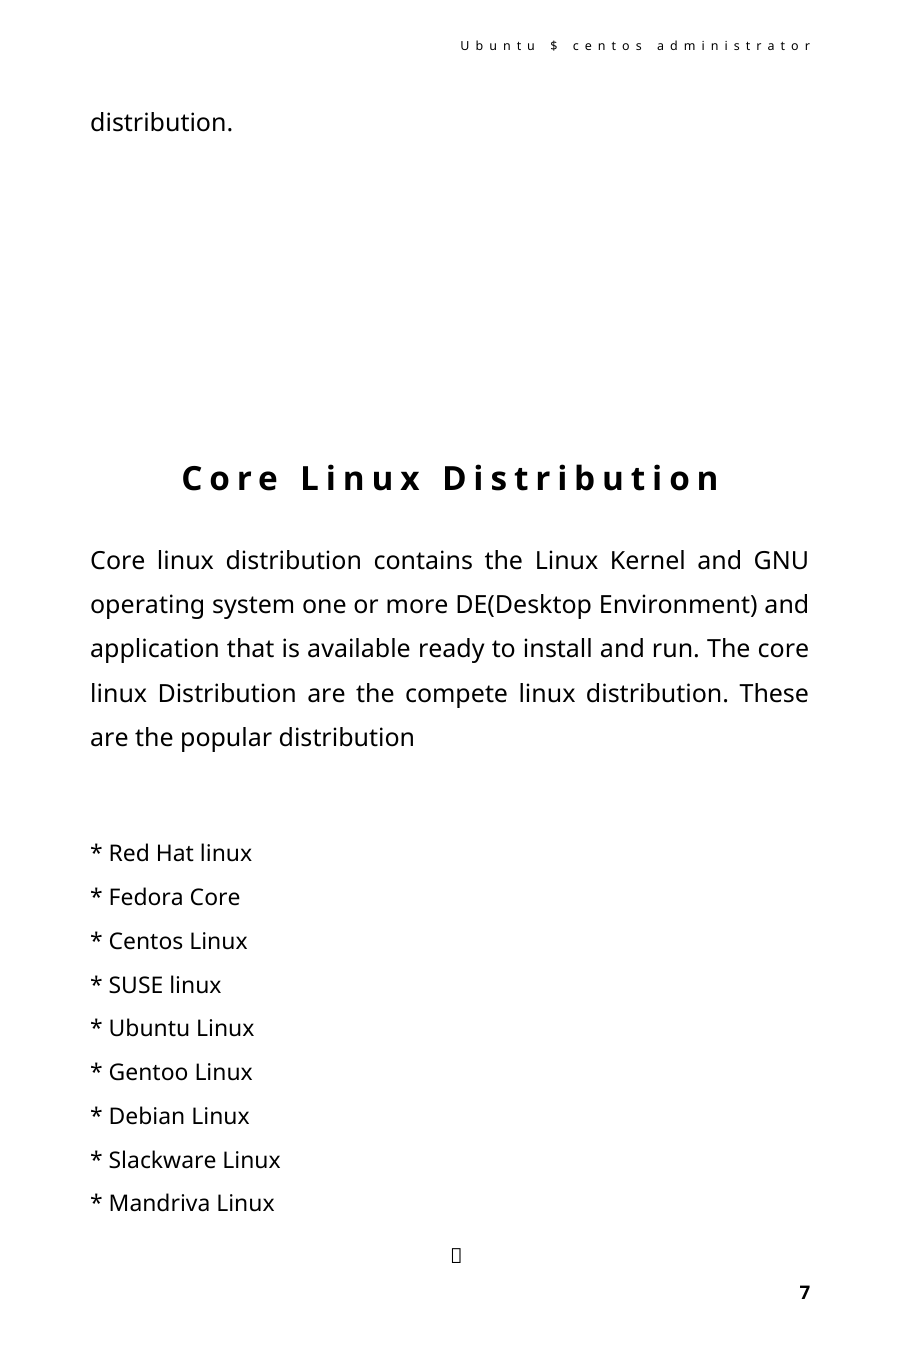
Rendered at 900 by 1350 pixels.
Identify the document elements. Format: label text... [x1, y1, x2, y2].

subtitle Core Linux Distribution [90, 454, 810, 500]
text distribution. [90, 105, 810, 139]
text * Debian Linux [90, 1100, 810, 1131]
text * Ubuntu Linux [90, 1012, 810, 1044]
text * SUSE linux [90, 969, 810, 1000]
text * Mandriva Linux [90, 1187, 810, 1219]
text * Gentoo Linux [90, 1056, 810, 1087]
text * Slackware Linux [90, 1144, 810, 1175]
text * Fedora Core [90, 881, 810, 912]
text * Red Hat linux [90, 837, 810, 869]
text * Centos Linux [90, 925, 810, 956]
text Core linux distribution contains the Linux Kernel and GNU operating system one or more DE(Desktop Environment) and application that is available ready to install and run. The core linux Distribution are the compete linux distribution. These are the popular distribution [90, 543, 810, 754]
